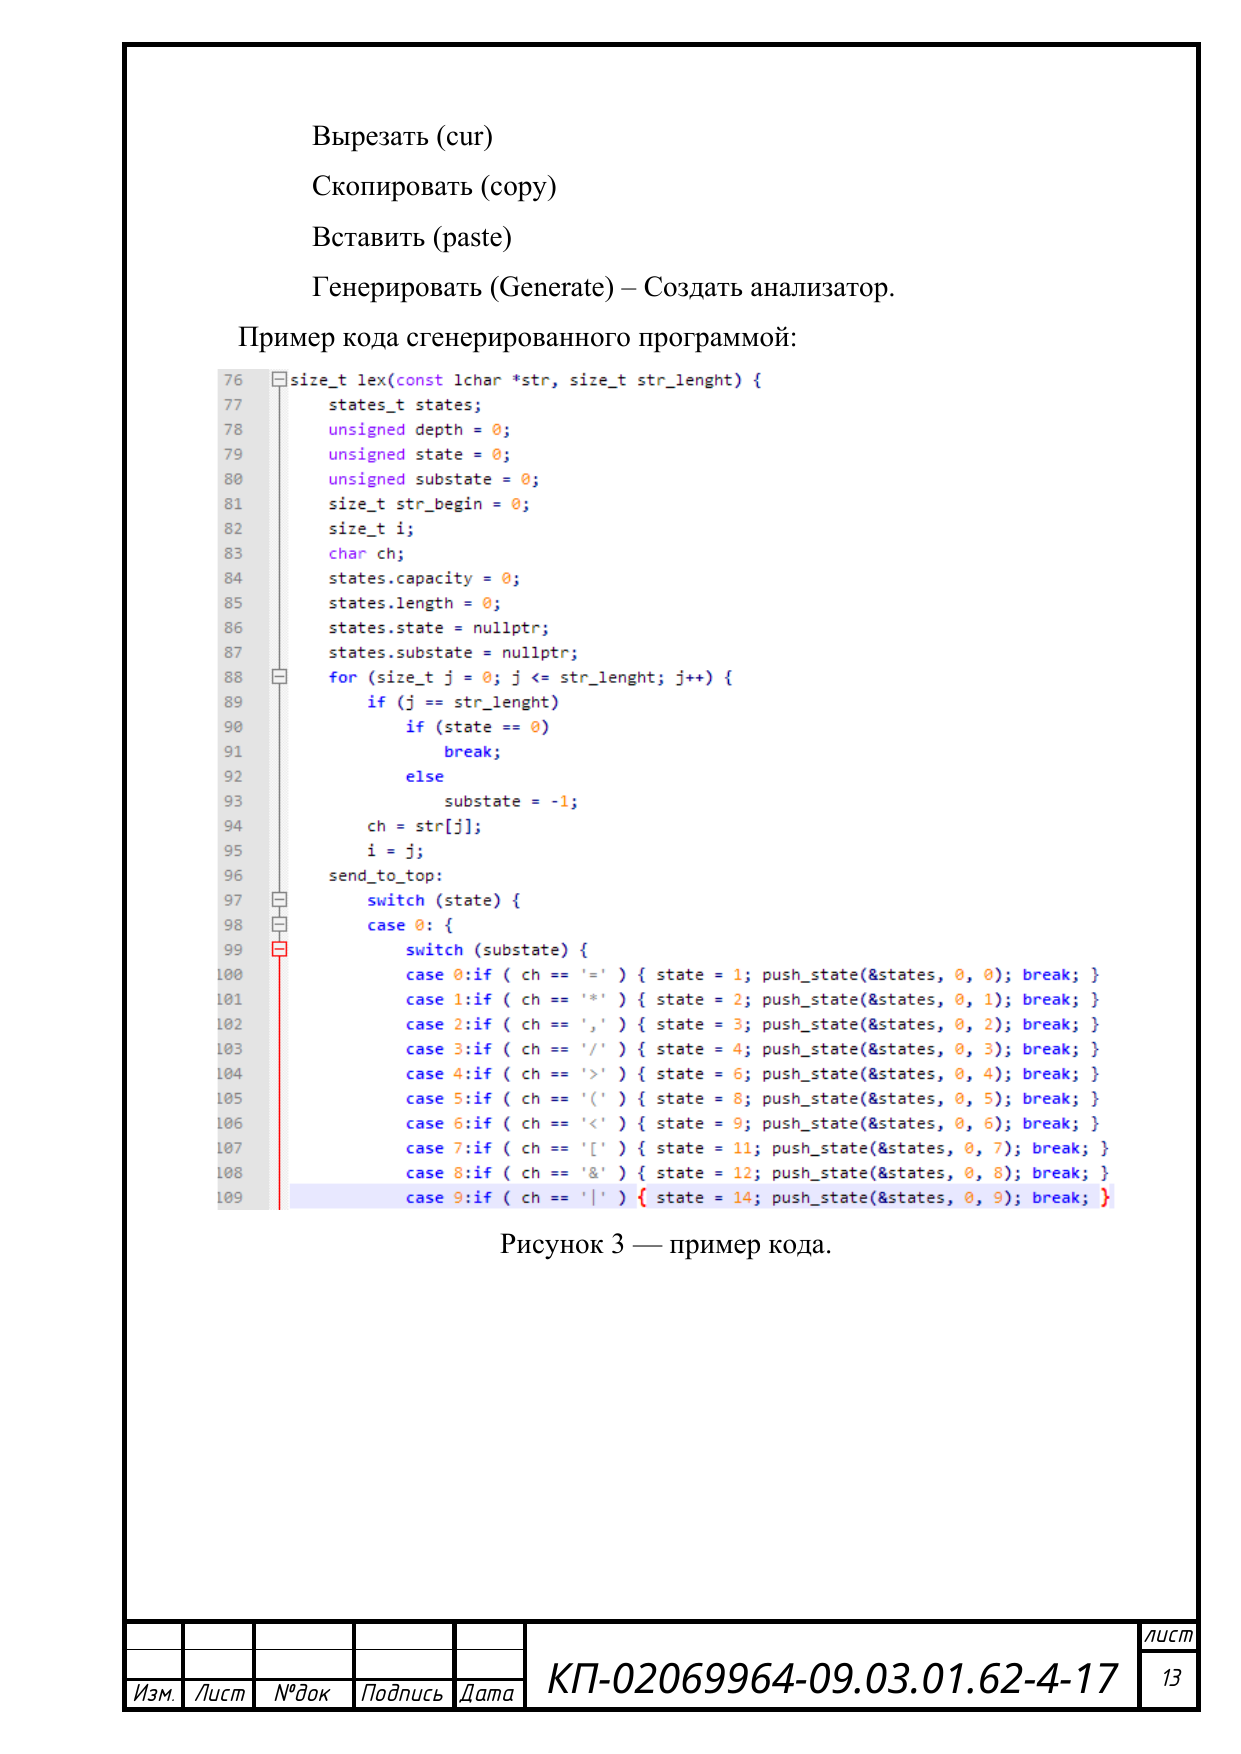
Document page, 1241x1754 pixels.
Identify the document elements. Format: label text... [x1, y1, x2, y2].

text Вырезать (cur) [164, 118, 1168, 152]
text Генерировать (Generate) – Создать анализатор. [164, 269, 1168, 303]
text Вставить (paste) [164, 219, 1168, 252]
picture [217, 369, 1115, 1210]
text Рисунок 3 — пример кода. [164, 370, 1168, 1260]
text Скопировать (copy) [164, 168, 1168, 202]
text Пример кода сгенерированного программой: [164, 319, 1168, 353]
